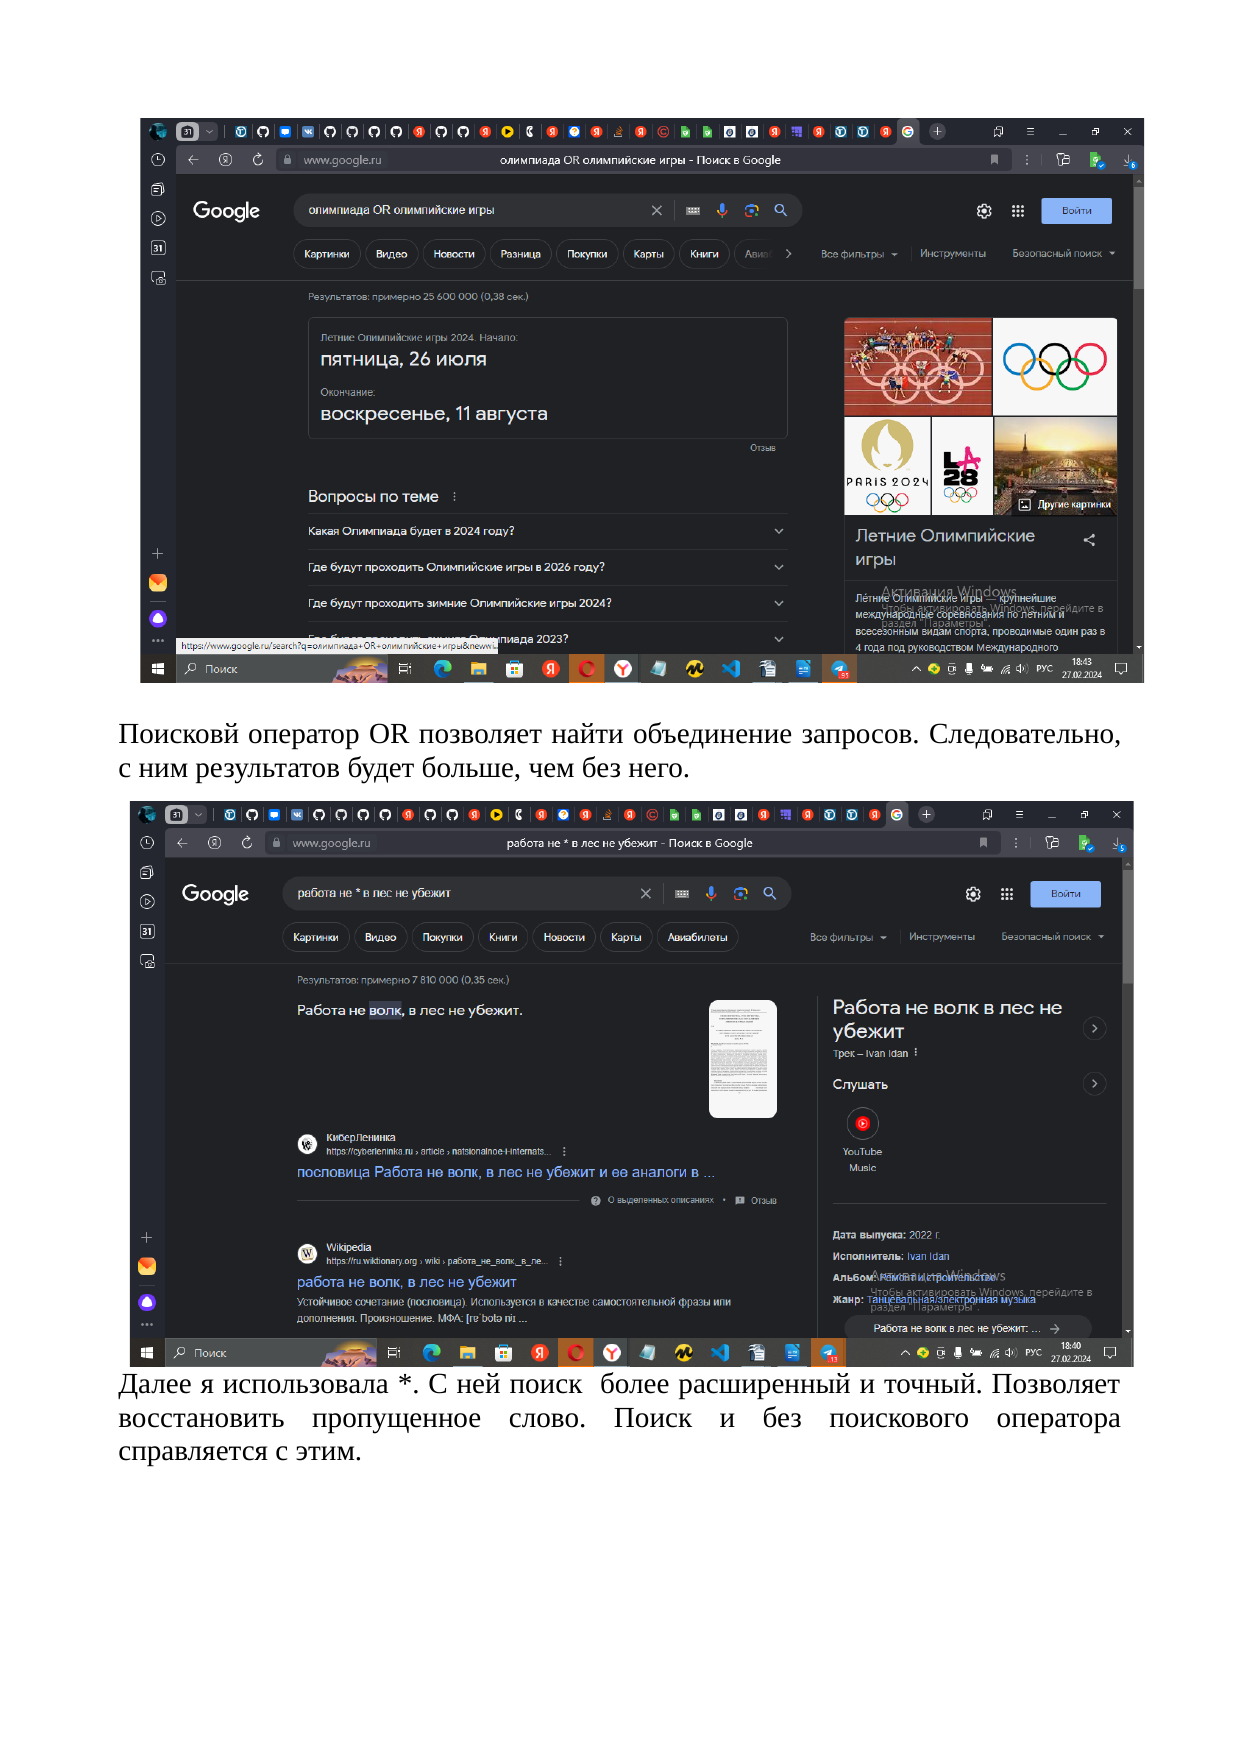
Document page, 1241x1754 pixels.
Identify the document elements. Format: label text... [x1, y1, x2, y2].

text Далее я использовала *. С ней поиск более расширенный и точный. Позволяет восстановить пропущенное слово. Поиск и без поискового оператора справляется с этим. [118, 783, 1122, 1467]
picture [140, 118, 1145, 683]
picture [129, 801, 1134, 1367]
text Поисковй оператор OR позволяет найти объединение запросов. Следовательно, с ним результатов будет больше, чем без него. [118, 716, 1122, 783]
